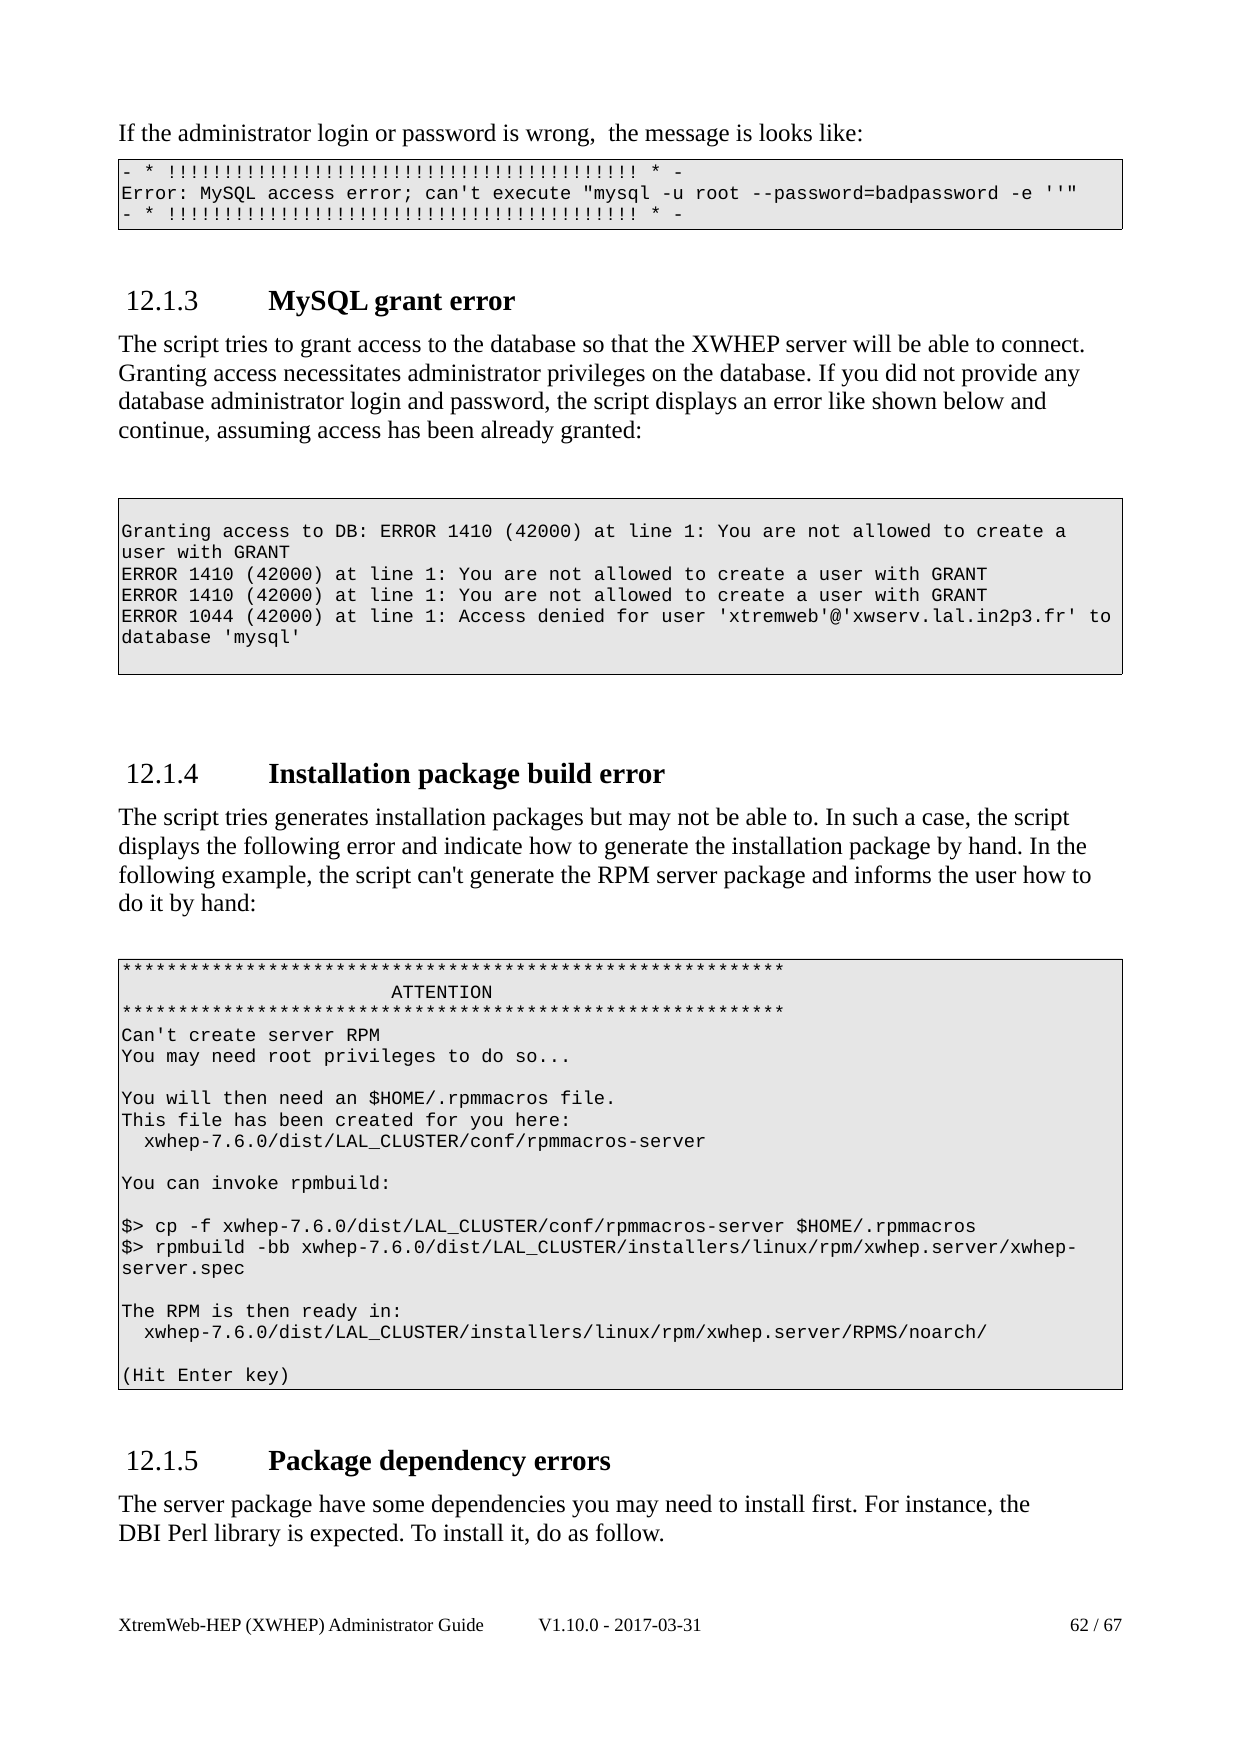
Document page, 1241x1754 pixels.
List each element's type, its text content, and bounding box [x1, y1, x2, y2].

text *********************************************************** [119, 1001, 1122, 1022]
text This file has been created for you here: [119, 1107, 1122, 1128]
text Can't create server RPM [119, 1022, 1122, 1043]
text The script tries generates installation packages but may not be able to. In such a case, the script displays the following error and indicate how to generate the installation package by hand. In the following example, the script can't generate the RPM server package and informs the user how to do it by hand: [118, 802, 1122, 917]
text ERROR 1044 (42000) at line 1: Access denied for user 'xtremweb'@'xwserv.lal.in2p3.fr' to database 'mysql' [119, 604, 1122, 646]
text The server package have some dependencies you may need to install first. For instance, the DBI Perl library is expected. To install it, do as follow. [118, 1489, 1122, 1547]
subtitle Installation package build error [118, 756, 1122, 790]
text The script tries to grant access to the database so that the XWHEP server will be able to connect. Granting access necessitates administrator privileges on the database. If you did not provide any database administrator login and password, the script displays an error like shown below and continue, assuming access has been already granted: [118, 329, 1122, 444]
text xwhep-7.6.0/dist/LAL_CLUSTER/installers/linux/rpm/xwhep.server/RPMS/noarch/ [119, 1320, 1122, 1341]
text ATTENTION [119, 980, 1122, 1001]
text $> cp -f xwhep-7.6.0/dist/LAL_CLUSTER/conf/rpmmacros-server $HOME/.rpmmacros [119, 1213, 1122, 1235]
subtitle MySQL grant error [118, 283, 1122, 316]
text - * !!!!!!!!!!!!!!!!!!!!!!!!!!!!!!!!!!!!!!!!!! * - [119, 160, 1122, 181]
text (Hit Enter key) [119, 1362, 1122, 1389]
text xwhep-7.6.0/dist/LAL_CLUSTER/conf/rpmmacros-server [119, 1128, 1122, 1150]
text ERROR 1410 (42000) at line 1: You are not allowed to create a user with GRANT [119, 583, 1122, 604]
text $> rpmbuild -bb xwhep-7.6.0/dist/LAL_CLUSTER/installers/linux/rpm/xwhep.server/xwhep-server.spec [119, 1235, 1122, 1277]
text Error: MySQL access error; can't execute "mysql -u root --password=badpassword -e ''" [119, 181, 1122, 202]
text - * !!!!!!!!!!!!!!!!!!!!!!!!!!!!!!!!!!!!!!!!!! * - [119, 202, 1122, 229]
text ERROR 1410 (42000) at line 1: You are not allowed to create a user with GRANT [119, 561, 1122, 583]
text You can invoke rpmbuild: [119, 1171, 1122, 1192]
text Granting access to DB: ERROR 1410 (42000) at line 1: You are not allowed to create a user with GRANT [119, 519, 1122, 561]
subtitle Package dependency errors [118, 1443, 1122, 1477]
text If the administrator login or password is wrong, the message is looks like: [118, 118, 1122, 147]
text You may need root privileges to do so... [119, 1043, 1122, 1065]
text *********************************************************** [119, 960, 1122, 980]
text You will then need an $HOME/.rpmmacros file. [119, 1086, 1122, 1107]
text The RPM is then ready in: [119, 1298, 1122, 1320]
